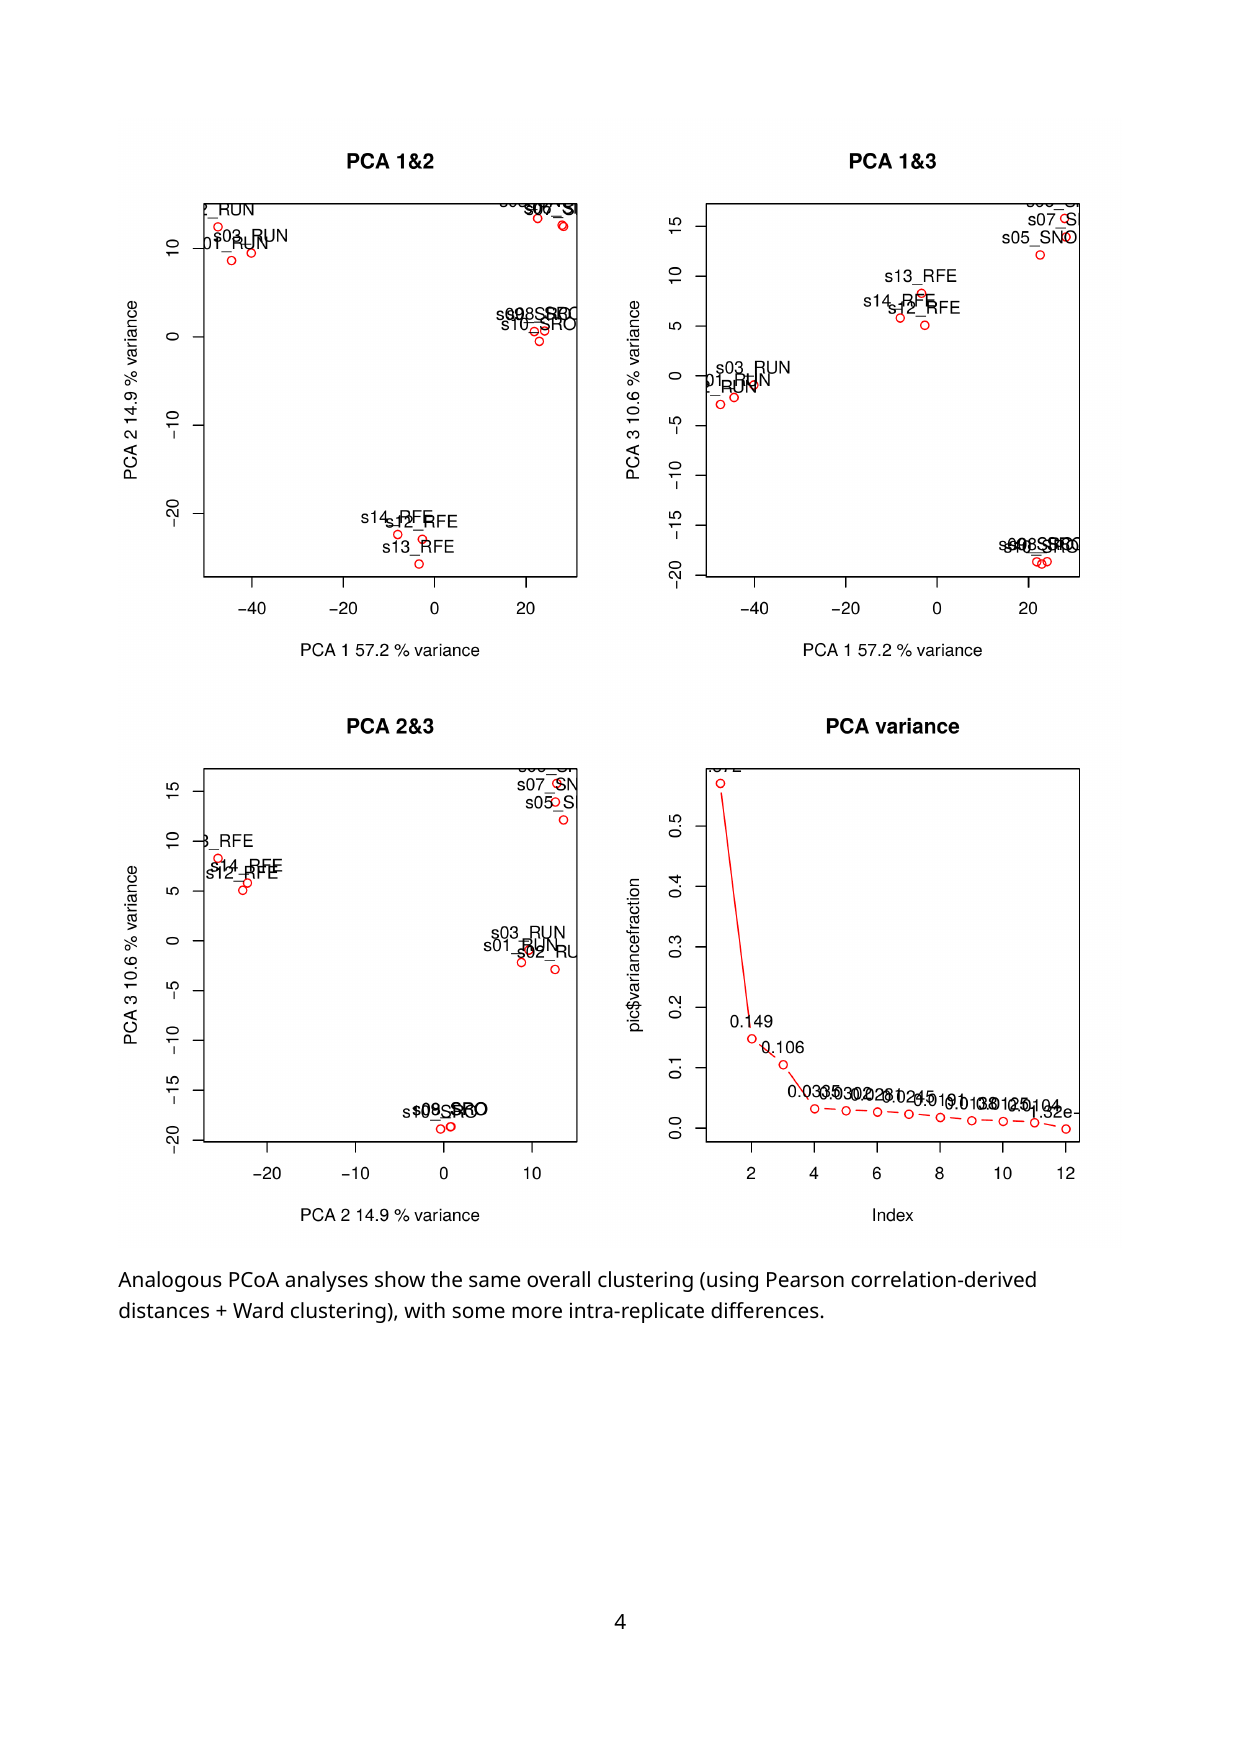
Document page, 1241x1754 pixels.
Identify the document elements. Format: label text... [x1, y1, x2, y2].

text Analogous PCoA analyses show the same overall clustering (using Pearson correlation-derived distances + Ward clustering), with some more intra-replicate differences. [118, 1265, 1122, 1324]
picture [118, 118, 1123, 1248]
